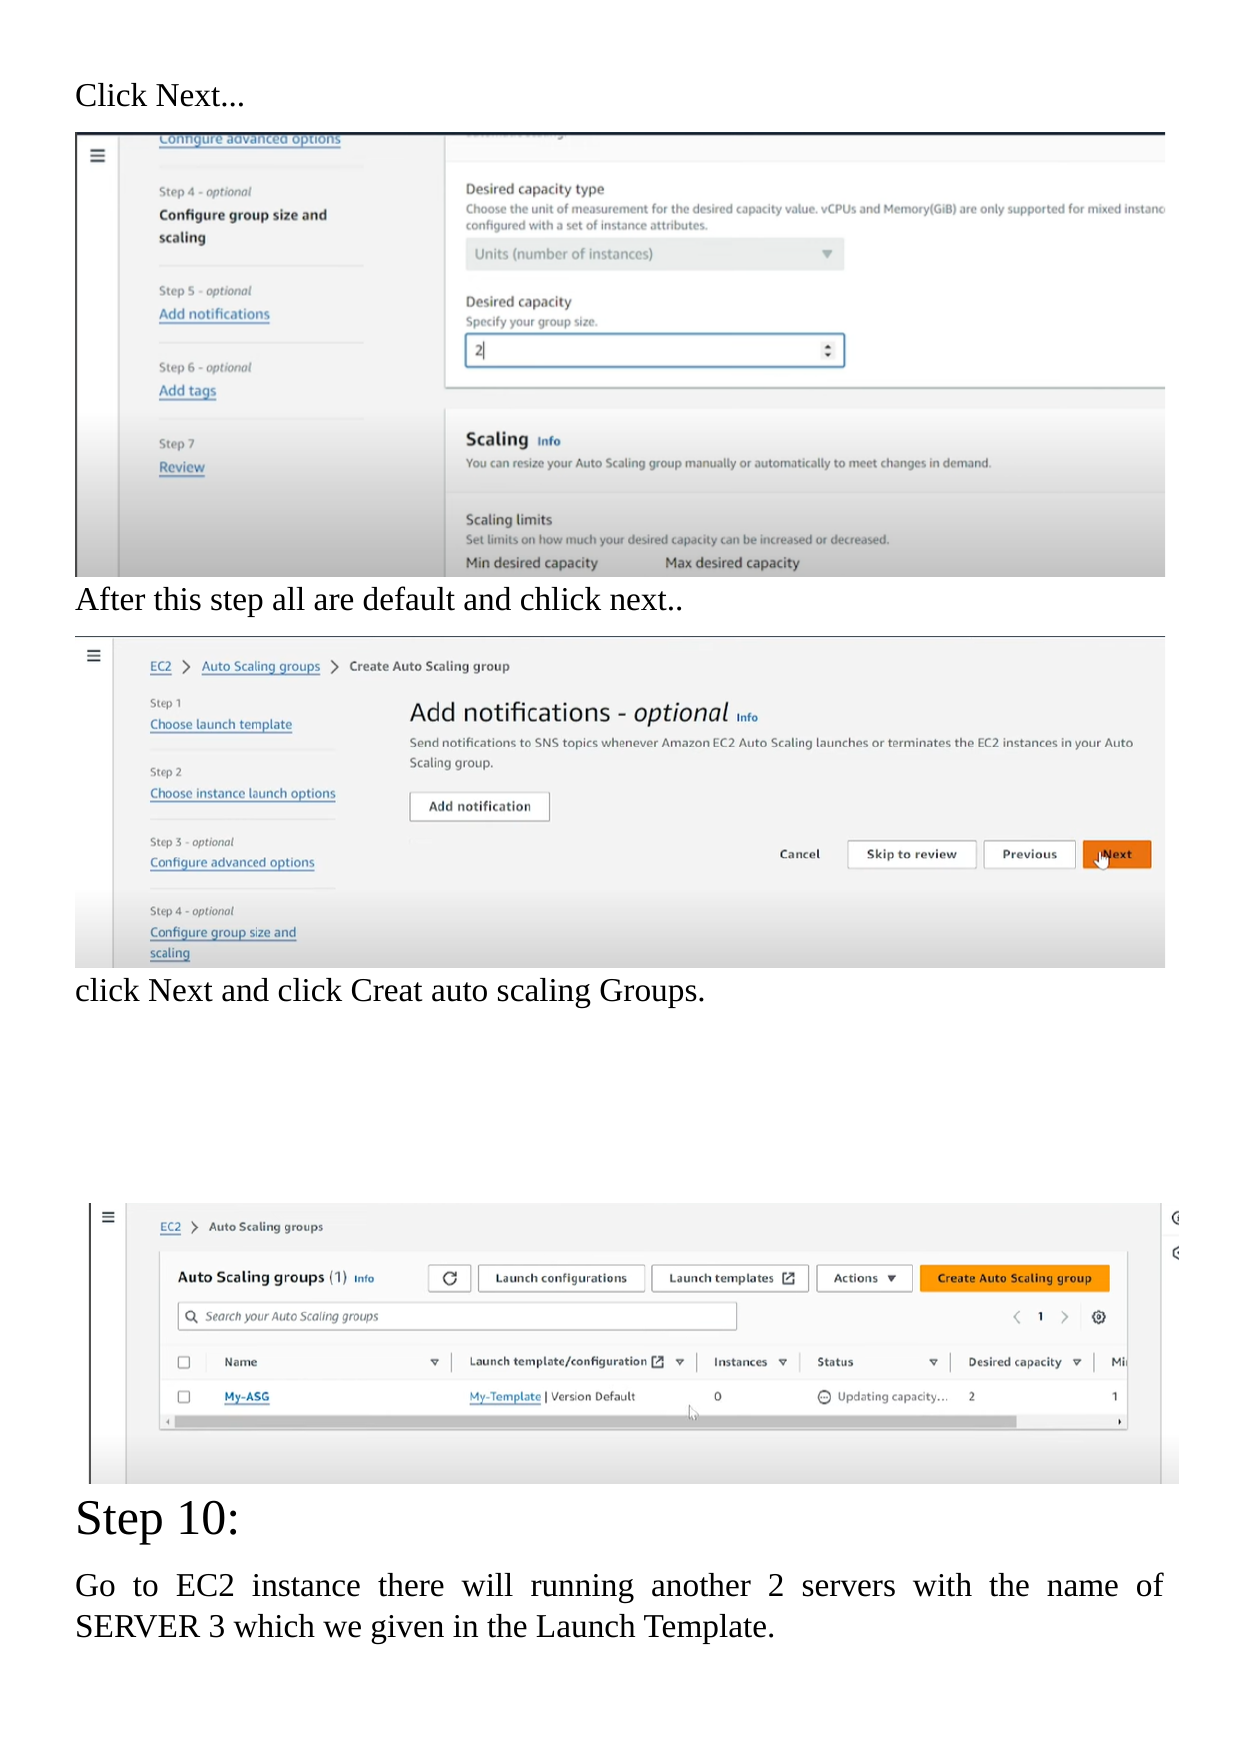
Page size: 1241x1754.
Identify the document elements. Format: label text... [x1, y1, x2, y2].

text Step 10: [75, 1201, 1165, 1545]
text After this step all are default and chlick next.. [75, 577, 1165, 617]
text click Next and click Creat auto scaling Groups. [75, 968, 1165, 1008]
text Click Next... [75, 75, 1165, 113]
text Go to EC2 instance there will running another 2 servers with the name of SERVER 3 which we given in the Launch Template. [75, 1566, 1165, 1645]
